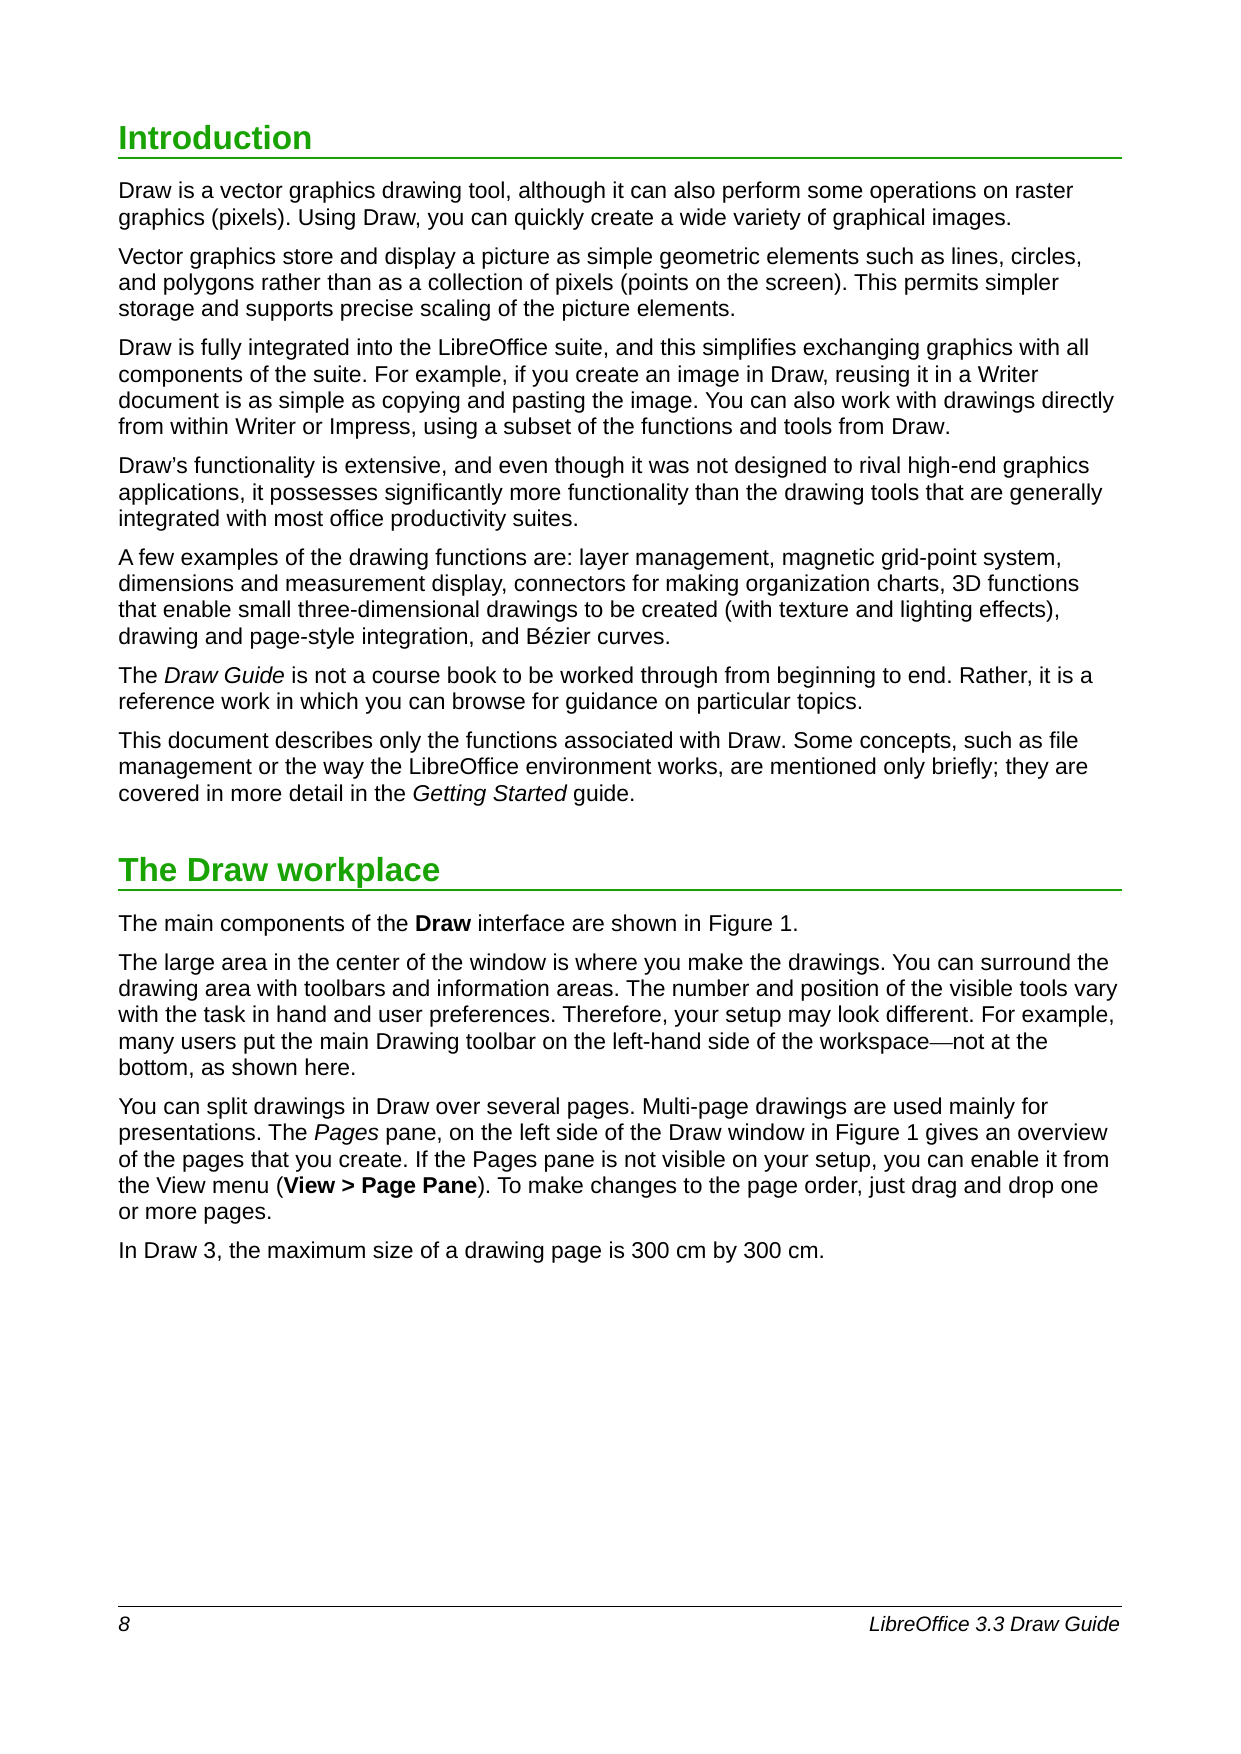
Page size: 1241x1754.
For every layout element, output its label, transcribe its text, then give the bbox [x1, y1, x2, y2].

text Draw’s functionality is extensive, and even though it was not designed to rival high-end graphics applications, it possesses significantly more functionality than the drawing tools that are generally integrated with most office productivity suites. [118, 452, 1122, 531]
subtitle Introduction [118, 118, 1122, 157]
text You can split drawings in Draw over several pages. Multi-page drawings are used mainly for presentations. The Pages pane, on the left side of the Draw window in Figure 1 gives an overview of the pages that you create. If the Pages pane is not visible on your setup, you can enable it from the View menu (View > Page Pane). To make changes to the page order, just drag and drop one or more pages. [118, 1093, 1122, 1225]
text The large area in the center of the window is where you make the drawings. You can surround the drawing area with toolbars and information areas. The number and position of the visible tools vary with the task in hand and user preferences. Therefore, your setup may look different. For example, many users put the main Drawing toolbar on the left-hand side of the workspace—not at the bottom, as shown here. [118, 948, 1122, 1080]
text In Draw 3, the maximum size of a drawing page is 300 cm by 300 cm. [118, 1237, 1122, 1263]
text The main components of the Draw interface are shown in Figure 1. [118, 910, 1122, 936]
text A few examples of the drawing functions are: layer management, magnetic grid-point system, dimensions and measurement display, connectors for making organization charts, 3D functions that enable small three-dimensional drawings to be created (with texture and lighting effects), drawing and page-style integration, and Bézier curves. [118, 544, 1122, 649]
text This document describes only the functions associated with Draw. Some concepts, such as file management or the way the LibreOffice environment works, are mentioned only briefly; they are covered in more detail in the Getting Started guide. [118, 727, 1122, 806]
text Vector graphics store and display a picture as simple geometric elements such as lines, circles, and polygons rather than as a collection of pixels (points on the screen). This permits simpler storage and supports precise scaling of the picture elements. [118, 243, 1122, 322]
text Draw is fully integrated into the LibreOffice suite, and this simplifies exchanging graphics with all components of the suite. For example, if you create an image in Draw, reusing it in a Writer document is as simple as copying and pasting the image. You can also work with drawings directly from within Writer or Impress, using a subset of the functions and tools from Draw. [118, 334, 1122, 440]
text Draw is a vector graphics drawing tool, although it can also perform some operations on raster graphics (pixels). Using Draw, you can quickly create a wide variety of graphical images. [118, 177, 1122, 230]
subtitle The Draw workplace [118, 850, 1122, 889]
text The Draw Guide is not a course book to be worked through from beginning to end. Rather, it is a reference work in which you can browse for guidance on particular topics. [118, 662, 1122, 714]
